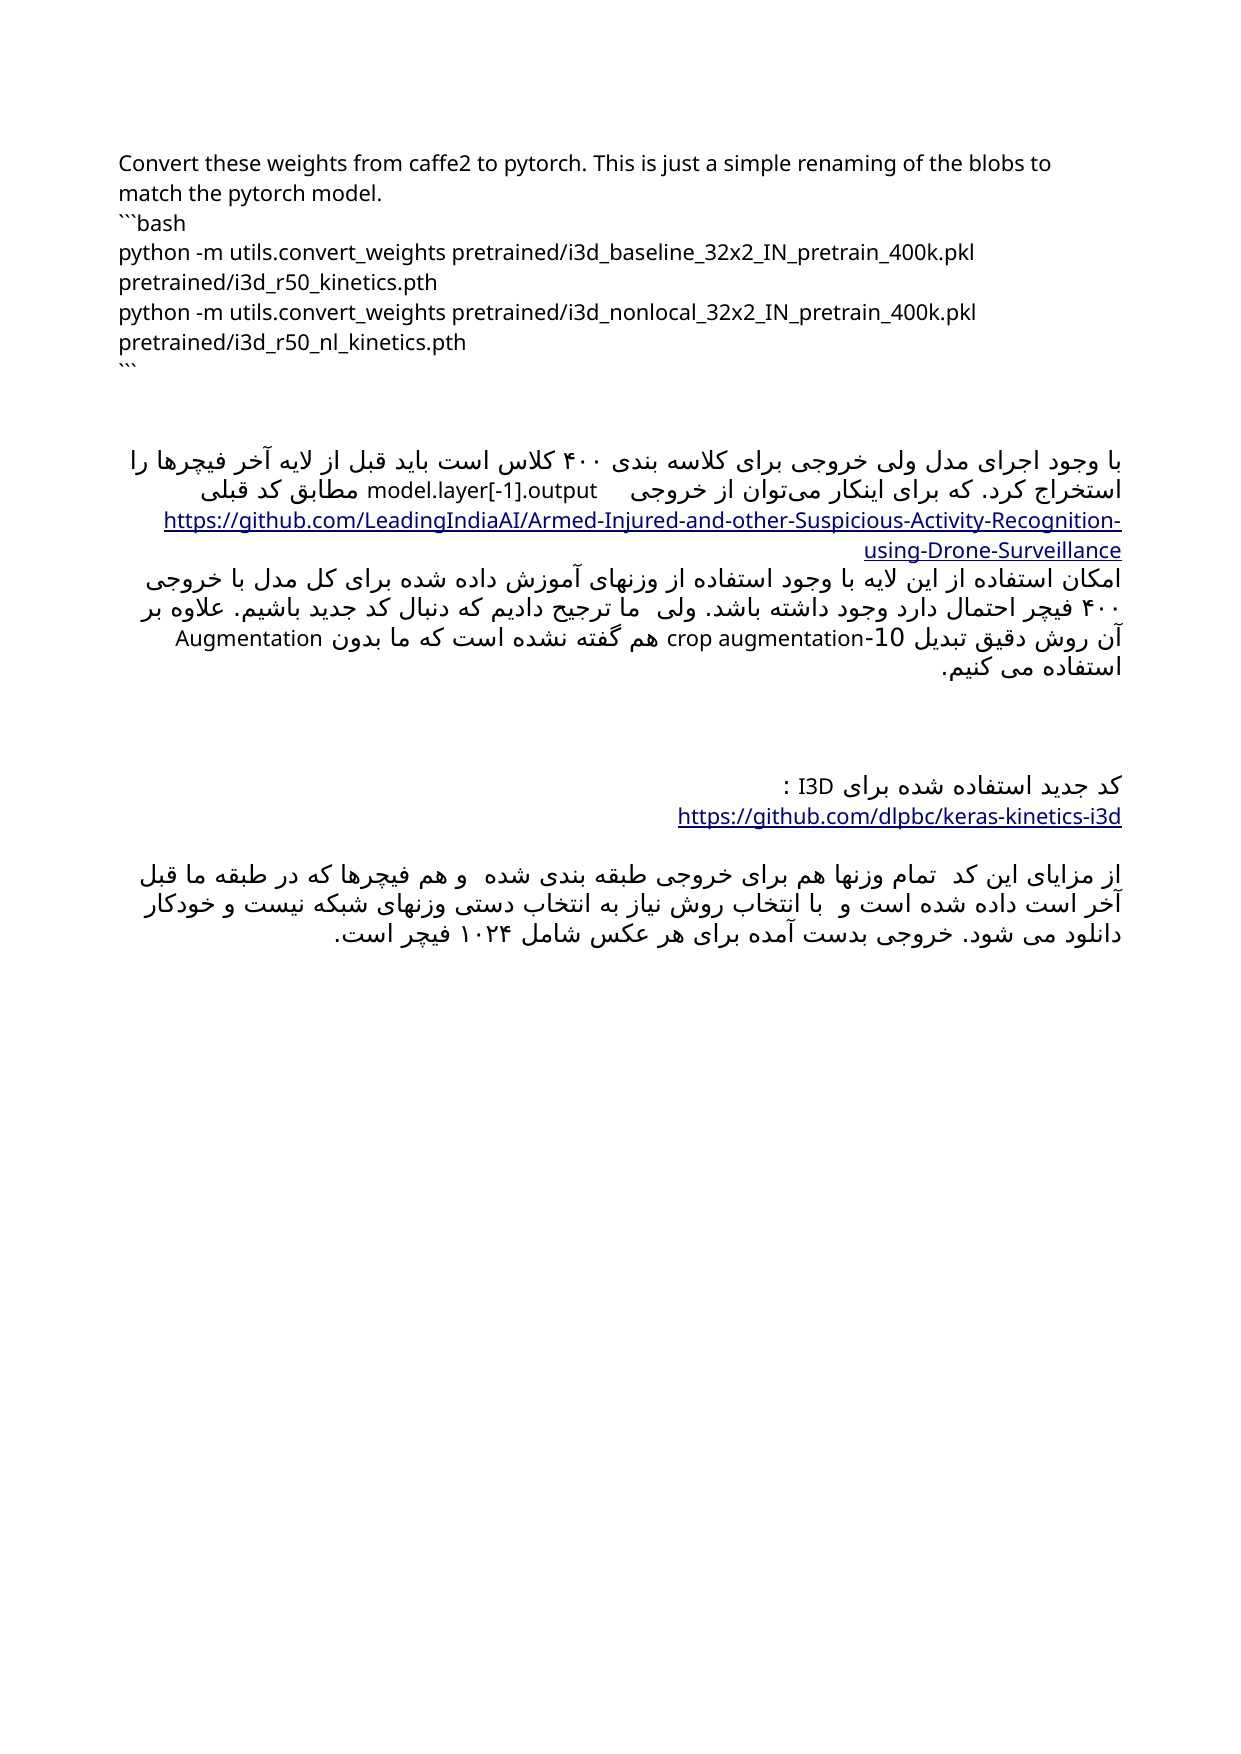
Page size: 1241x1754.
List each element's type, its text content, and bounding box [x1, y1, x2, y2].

text امکان استفاده از این لایه با وجود استفاده از وزنهای آموزش داده شده برای کل مدل با خروجی ۴۰۰ فیچر احتمال دارد وجود داشته باشد. ولی ما ترجیح دادیم که دنبال کد جدید باشیم. علاوه بر آن روش دقیق تبدیل 10-crop augmentation هم گفته نشده است که ما بدون Augmentation استفاده می کنیم. [118, 564, 1122, 682]
text https://github.com/dlpbc/keras-kinetics-i3d [118, 801, 1122, 831]
text با وجود اجرای مدل ولی خروجی برای کلاسه بندی ۴۰۰ کلاس است باید قبل از لایه آخر فیچرها را استخراج کرد. که برای اینکار می‌توان از خروجی model.layer[-1].output مطابق کد قبلی [118, 446, 1122, 505]
text کد جدید استفاده شده برای I3D : [118, 771, 1122, 801]
text ```bash [118, 207, 1122, 237]
text Convert these weights from caffe2 to pytorch. This is just a simple renaming of the blobs to match the pytorch model. [118, 148, 1122, 207]
text python -m utils.convert_weights pretrained/i3d_baseline_32x2_IN_pretrain_400k.pkl pretrained/i3d_r50_kinetics.pth [118, 237, 1122, 297]
text python -m utils.convert_weights pretrained/i3d_nonlocal_32x2_IN_pretrain_400k.pkl pretrained/i3d_r50_nl_kinetics.pth [118, 297, 1122, 356]
text از مزایای این کد تمام وزنها هم برای خروجی طبقه بندی شده و هم فیچرها که در طبقه ما قبل آخر است داده شده است و با انتخاب روش نیاز به انتخاب دستی وزنهای شبکه نیست و خودکار دانلود می شود. خروجی بدست آمده برای هر عکس شامل ۱۰۲۴ فیچر است. [118, 860, 1122, 948]
text https://github.com/LeadingIndiaAI/Armed-Injured-and-other-Suspicious-Activity-Recognition-using-Drone-Surveillance [118, 505, 1122, 564]
text ``` [118, 356, 1122, 386]
